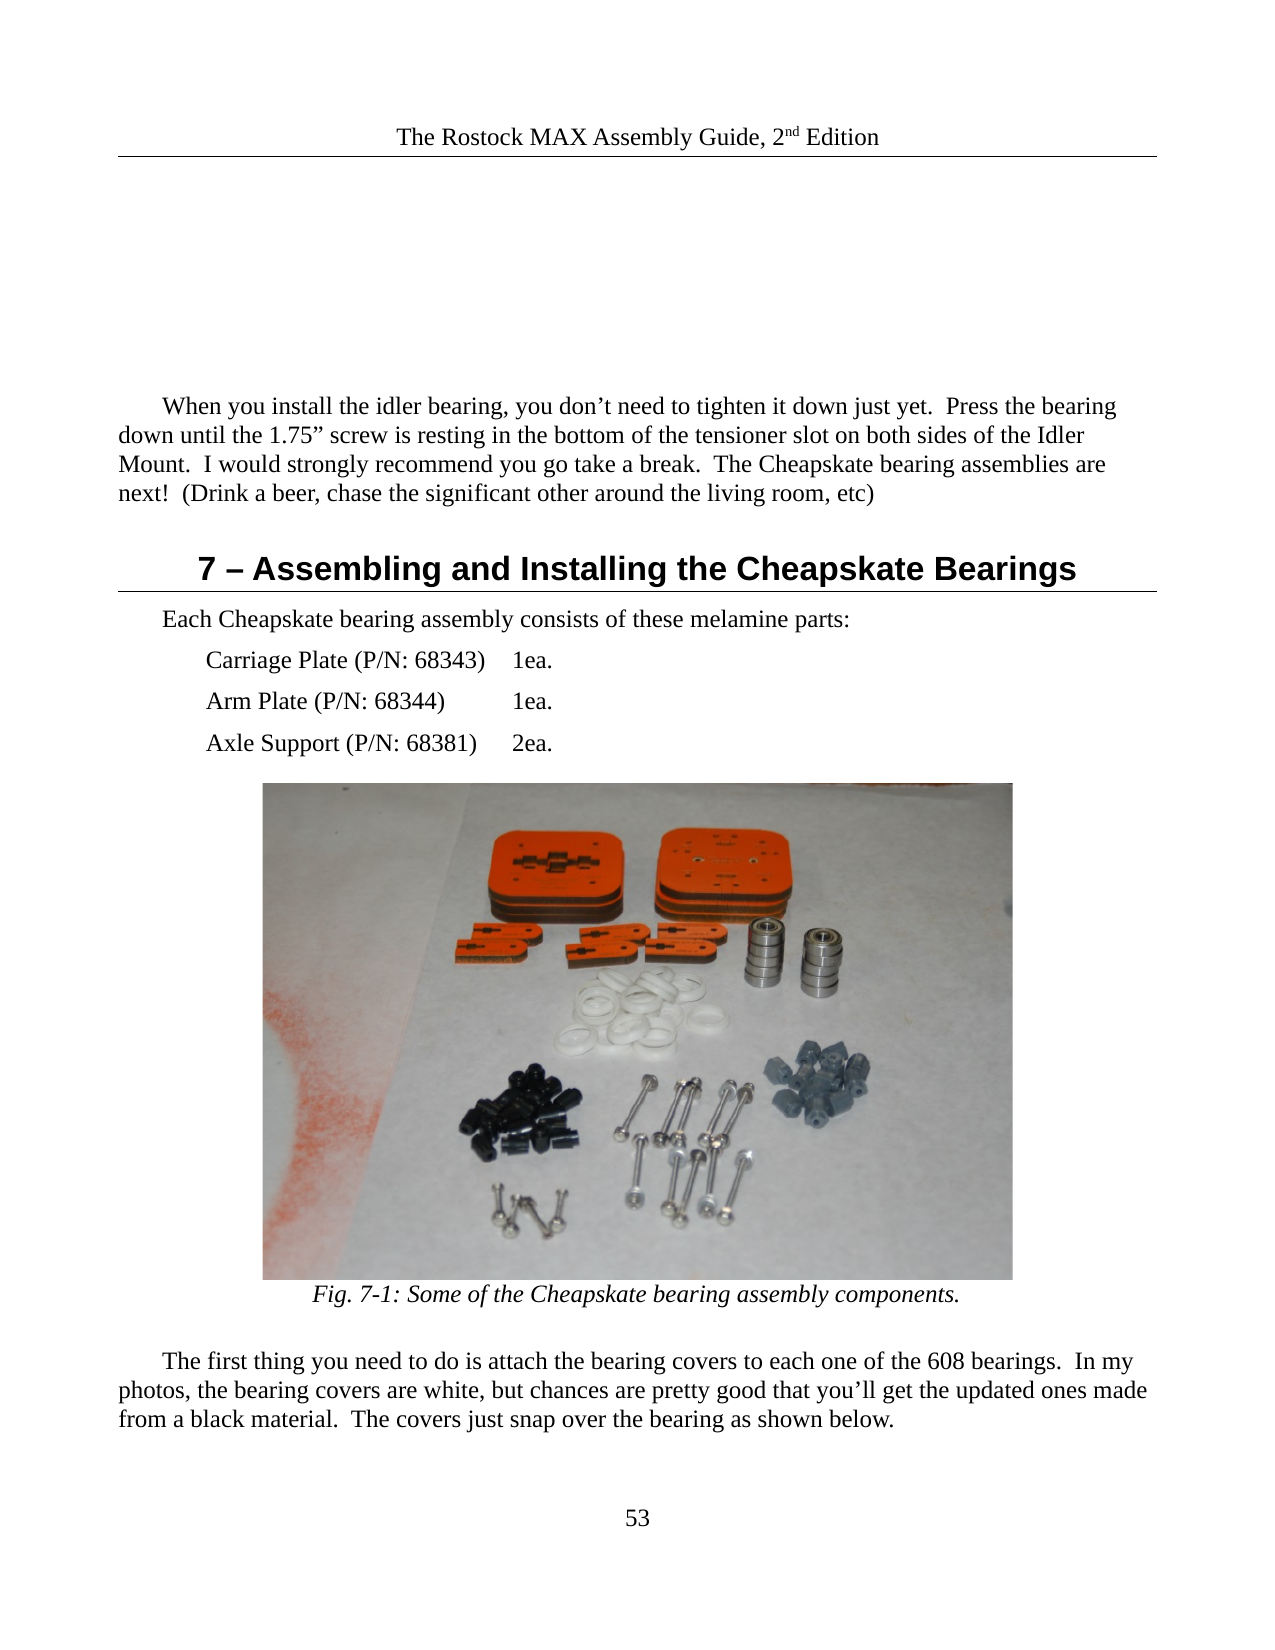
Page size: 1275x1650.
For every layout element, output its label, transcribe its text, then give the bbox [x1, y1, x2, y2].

picture [262, 783, 1013, 1280]
text Arm Plate (P/N: 68344) 1ea. [118, 686, 1157, 715]
text Each Cheapskate bearing assembly consists of these melamine parts: [118, 604, 1157, 633]
text Carriage Plate (P/N: 68343) 1ea. [118, 645, 1157, 674]
subtitle 7 – Assembling and Installing the Cheapskate Bearings [118, 544, 1157, 591]
text The first thing you need to do is attach the bearing covers to each one of the 608 bearings. In my photos, the bearing covers are white, but chances are pretty good that you’ll get the updated ones made from a black material. The covers just snap over the bearing as shown below. [118, 1346, 1157, 1433]
text When you install the idler bearing, you don’t need to tighten it down just yet. Press the bearing down until the 1.75” screw is resting in the bottom of the tensioner slot on both sides of the Idler Mount. I would strongly recommend you go take a break. The Cheapskate bearing assemblies are next! (Drink a beer, chase the significant other around the living room, etc) [118, 391, 1157, 506]
text Axle Support (P/N: 68381) 2ea. [118, 728, 1157, 756]
text Fig. 7-1: Some of the Cheapskate bearing assembly components. [262, 1280, 1012, 1308]
